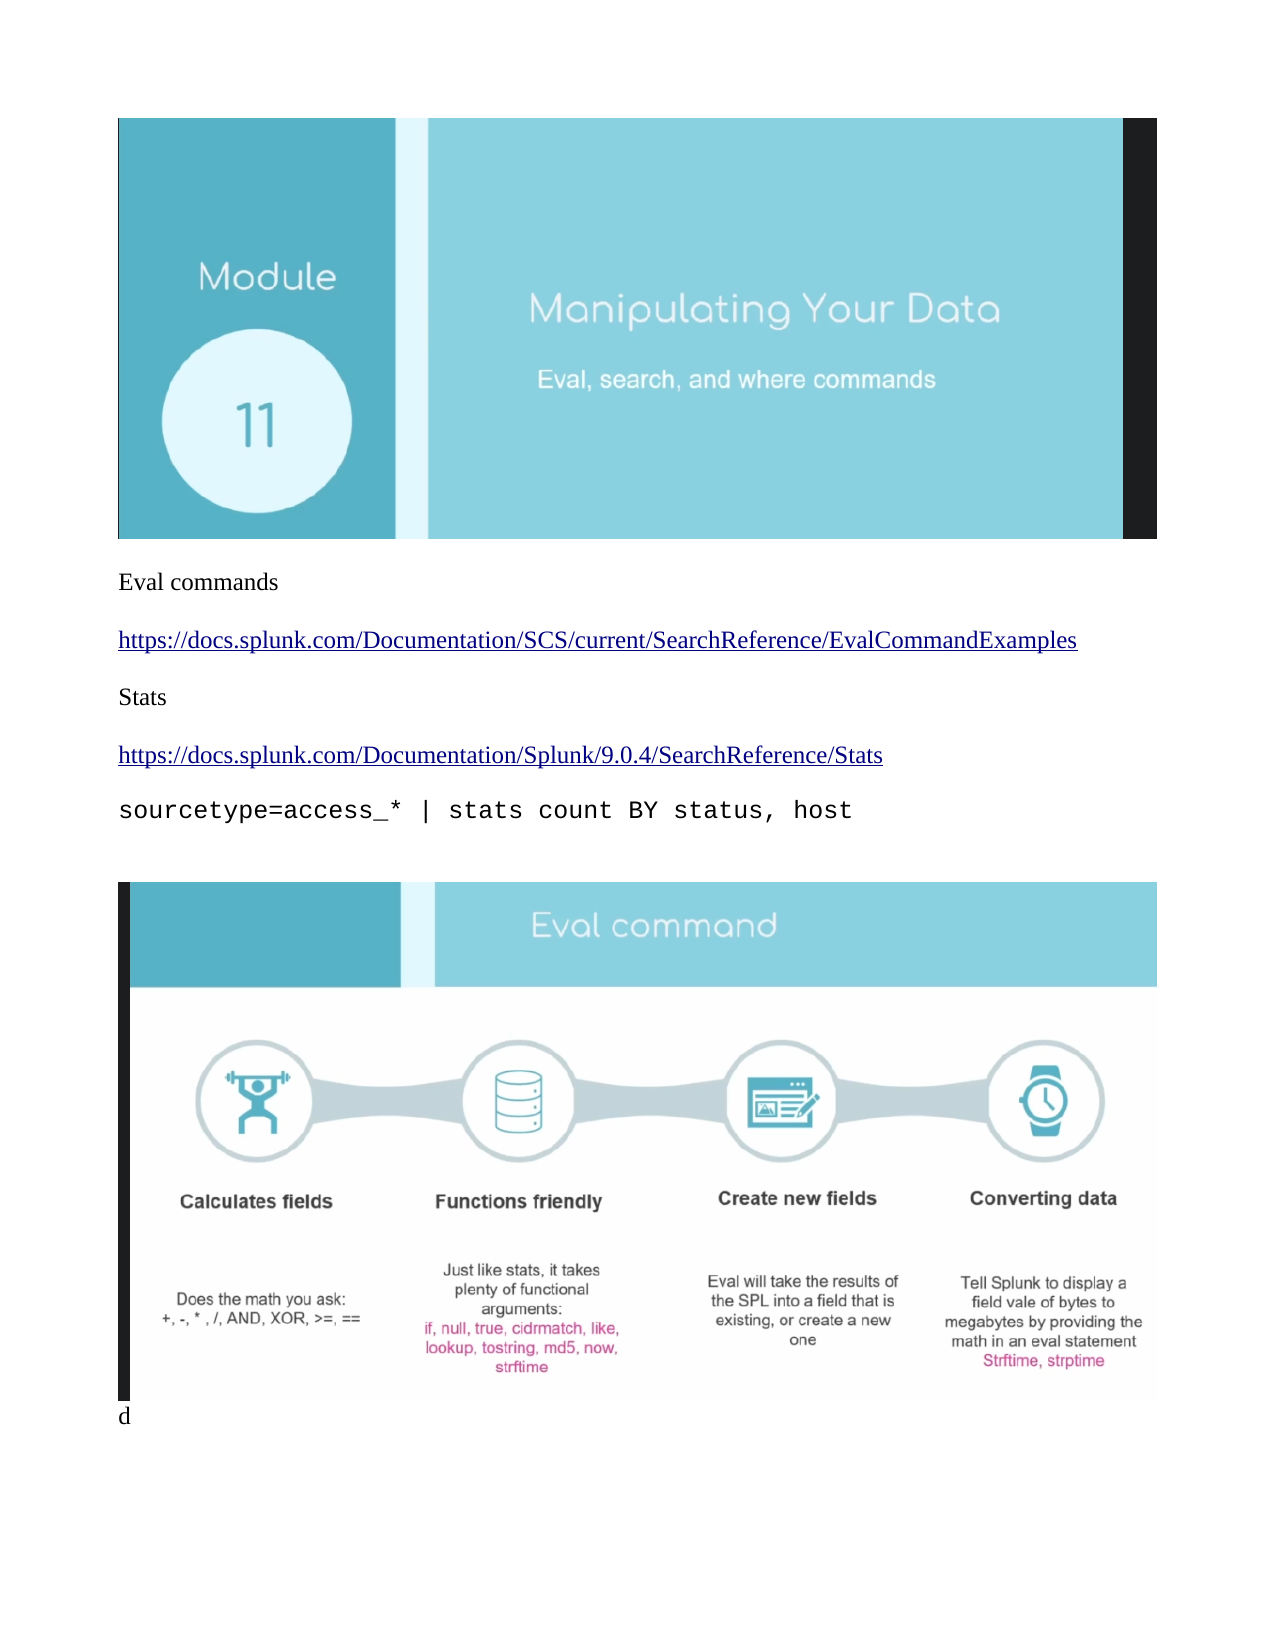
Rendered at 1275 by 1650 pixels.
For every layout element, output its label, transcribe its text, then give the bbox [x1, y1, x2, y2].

picture [118, 882, 1157, 1401]
text Stats [118, 682, 1157, 711]
text https://docs.splunk.com/Documentation/SCS/current/SearchReference/EvalCommandExamples [118, 625, 1157, 653]
text d [118, 1401, 1157, 1430]
text https://docs.splunk.com/Documentation/Splunk/9.0.4/SearchReference/Stats [118, 740, 1157, 768]
picture [118, 118, 1157, 539]
text Eval commands [118, 567, 1157, 596]
text sourcetype=access_* | stats count BY status, host [118, 797, 1157, 826]
